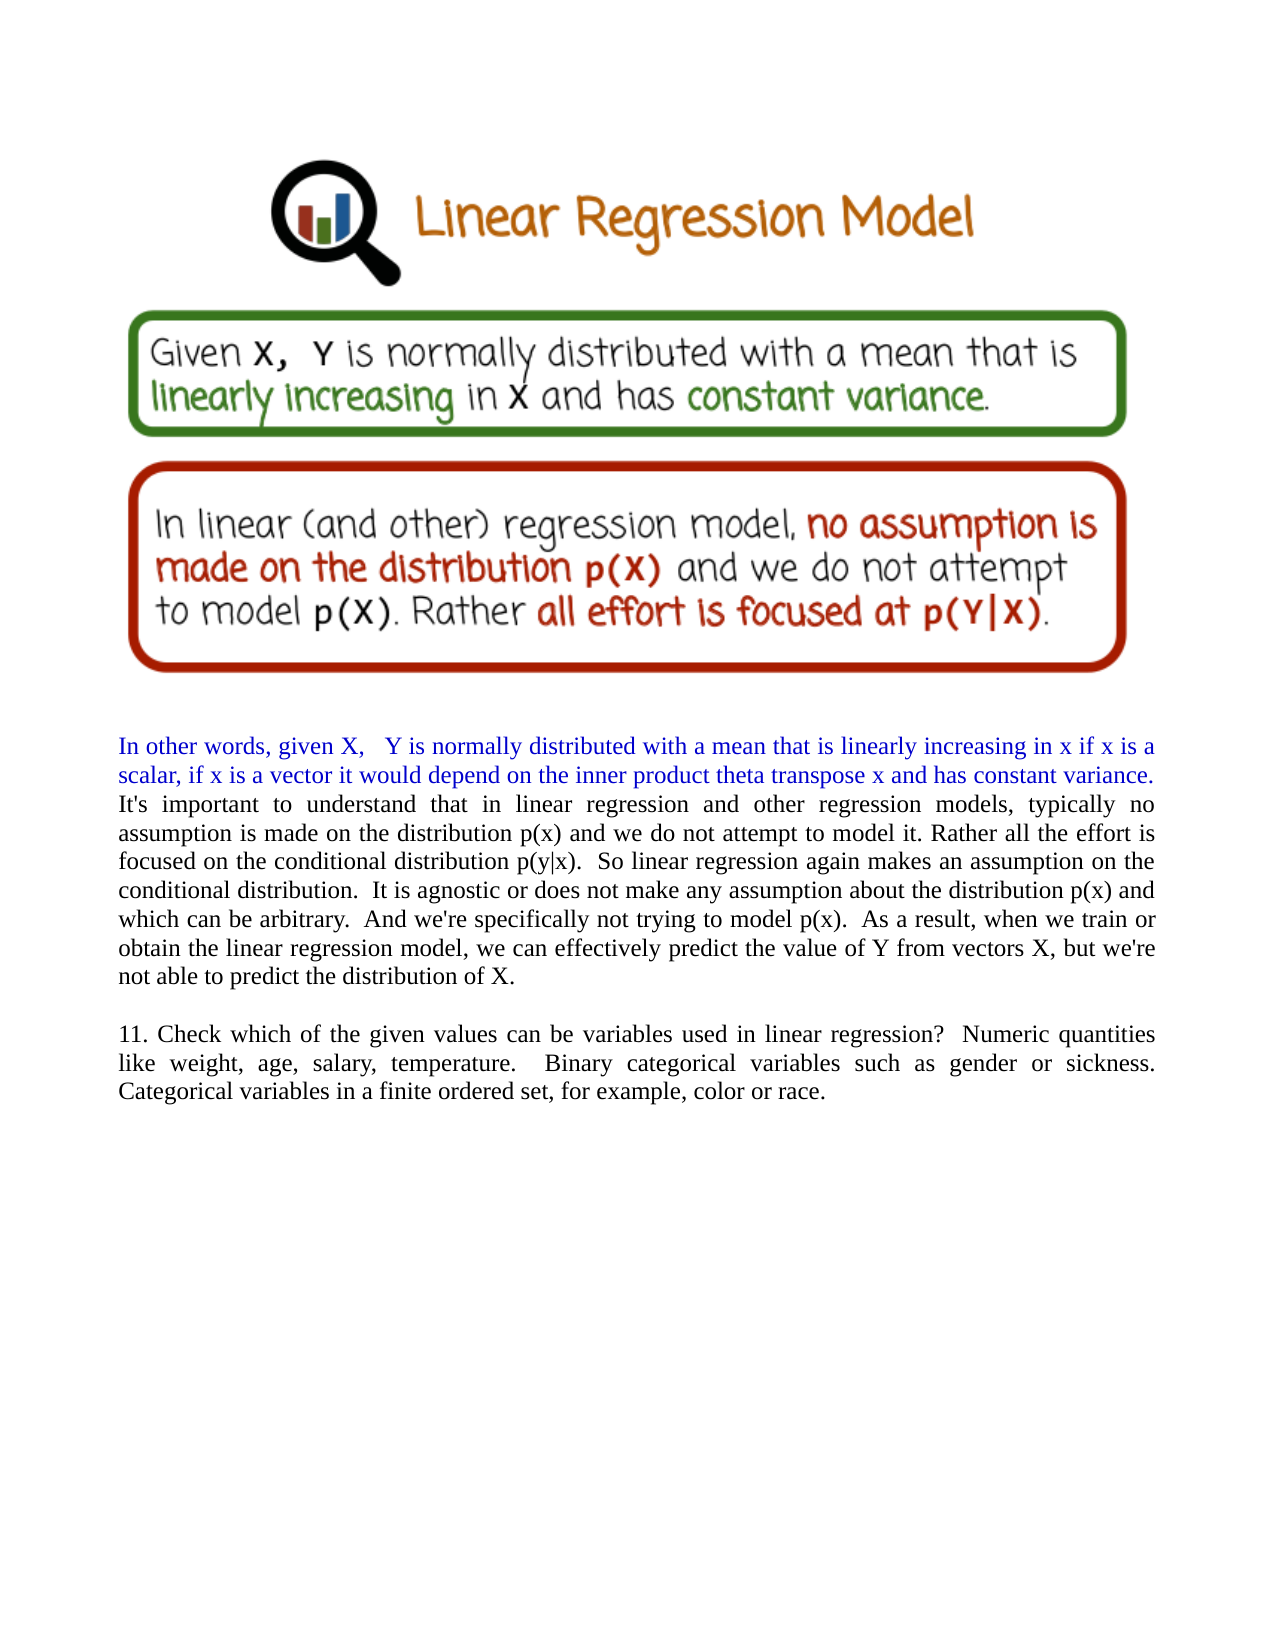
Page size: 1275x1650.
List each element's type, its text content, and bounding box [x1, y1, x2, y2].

picture [118, 146, 1157, 703]
text In other words, given X, Y is normally distributed with a mean that is linearly increasing in x if x is a scalar, if x is a vector it would depend on the inner product theta transpose x and has constant variance. It's important to understand that in linear regression and other regression models, typically no assumption is made on the distribution p(x) and we do not attempt to model it. Rather all the effort is focused on the conditional distribution p(y|x). So linear regression again makes an assumption on the conditional distribution. It is agnostic or does not make any assumption about the distribution p(x) and which can be arbitrary. And we're specifically not trying to model p(x). As a result, when we train or obtain the linear regression model, we can effectively predict the value of Y from vectors X, but we're not able to predict the distribution of X. [118, 731, 1157, 990]
text 11. Check which of the given values can be variables used in linear regression? Numeric quantities like weight, age, salary, temperature. Binary categorical variables such as gender or sickness. Categorical variables in a finite ordered set, for example, color or race. [118, 1019, 1157, 1105]
